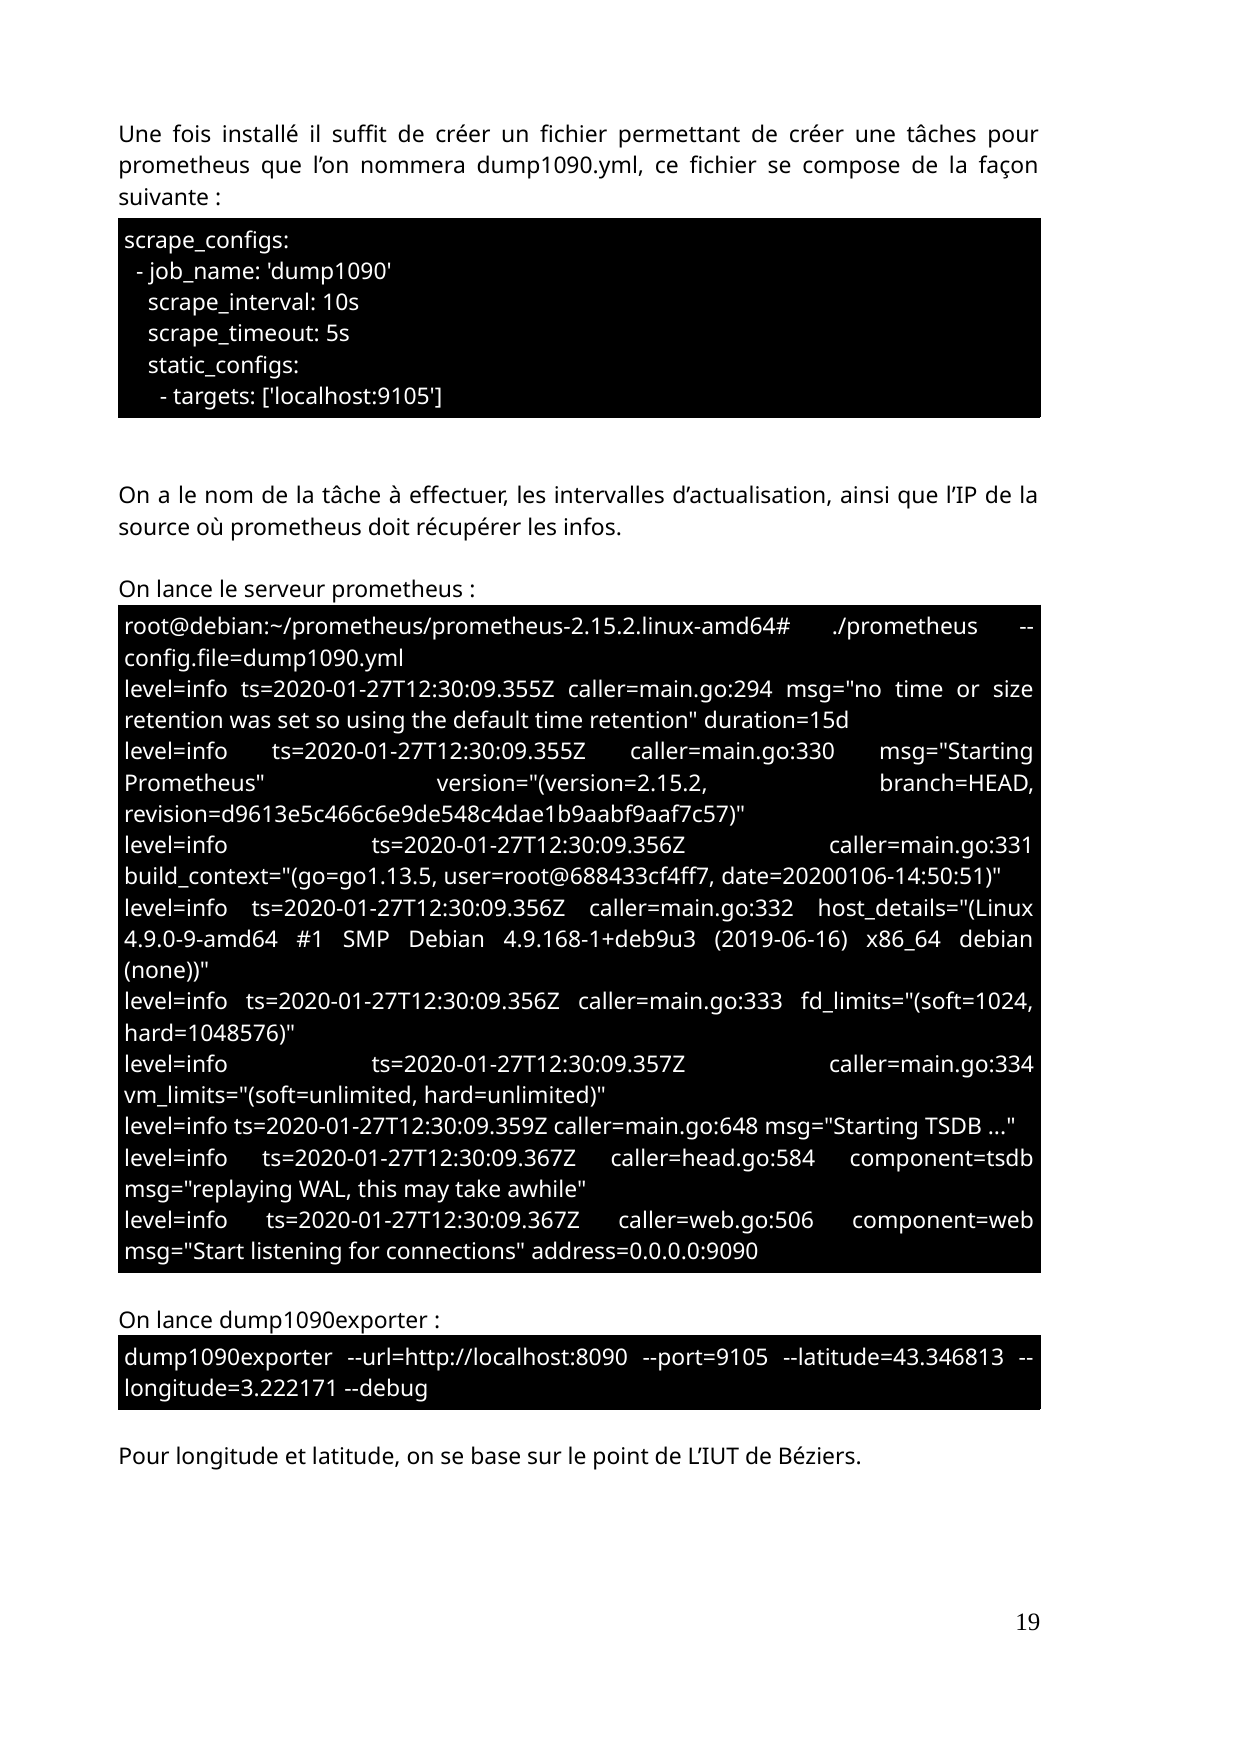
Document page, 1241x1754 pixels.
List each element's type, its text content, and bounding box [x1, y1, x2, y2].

text On a le nom de la tâche à effectuer, les intervalles d’actualisation, ainsi que l’IP de la source où prometheus doit récupérer les infos. [118, 479, 1040, 542]
text Une fois installé il suffit de créer un fichier permettant de créer une tâches pour prometheus que l’on nommera dump1090.yml, ce fichier se compose de la façon suivante : [118, 118, 1040, 212]
text Pour longitude et latitude, on se base sur le point de L’IUT de Béziers. [118, 1440, 1040, 1472]
text On lance dump1090exporter : [118, 1304, 1040, 1335]
table_header dump1090exporter --url=http://localhost:8090 --port=9105 --latitude=43.346813 --longitude=3.222171 --debug [119, 1336, 1040, 1409]
table_header root@debian:~/prometheus/prometheus-2.15.2.linux-amd64# ./prometheus --config.file=dump1090.yml level=info ts=2020-01-27T12:30:09.355Z caller=main.go:294 msg="no time or size retention was set so using the default time retention" duration=15d level=info ts=2020-01-27T12:30:09.355Z caller=main.go:330 msg="Starting Prometheus" version="(version=2.15.2, branch=HEAD, revision=d9613e5c466c6e9de548c4dae1b9aabf9aaf7c57)" level=info ts=2020-01-27T12:30:09.356Z caller=main.go:331 build_context="(go=go1.13.5, user=root@688433cf4ff7, date=20200106-14:50:51)" level=info ts=2020-01-27T12:30:09.356Z caller=main.go:332 host_details="(Linux 4.9.0-9-amd64 #1 SMP Debian 4.9.168-1+deb9u3 (2019-06-16) x86_64 debian (none))" level=info ts=2020-01-27T12:30:09.356Z caller=main.go:333 fd_limits="(soft=1024, hard=1048576)" level=info ts=2020-01-27T12:30:09.357Z caller=main.go:334 vm_limits="(soft=unlimited, hard=unlimited)" level=info ts=2020-01-27T12:30:09.359Z caller=main.go:648 msg="Starting TSDB ..." level=info ts=2020-01-27T12:30:09.367Z caller=head.go:584 component=tsdb msg="replaying WAL, this may take awhile" level=info ts=2020-01-27T12:30:09.367Z caller=web.go:506 component=web msg="Start listening for connections" address=0.0.0.0:9090 [119, 606, 1040, 1272]
table_header scrape_configs: - job_name: 'dump1090' scrape_interval: 10s scrape_timeout: 5s static_configs: - targets: ['localhost:9105'] [119, 219, 1040, 417]
text On lance le serveur prometheus : [118, 573, 1040, 604]
